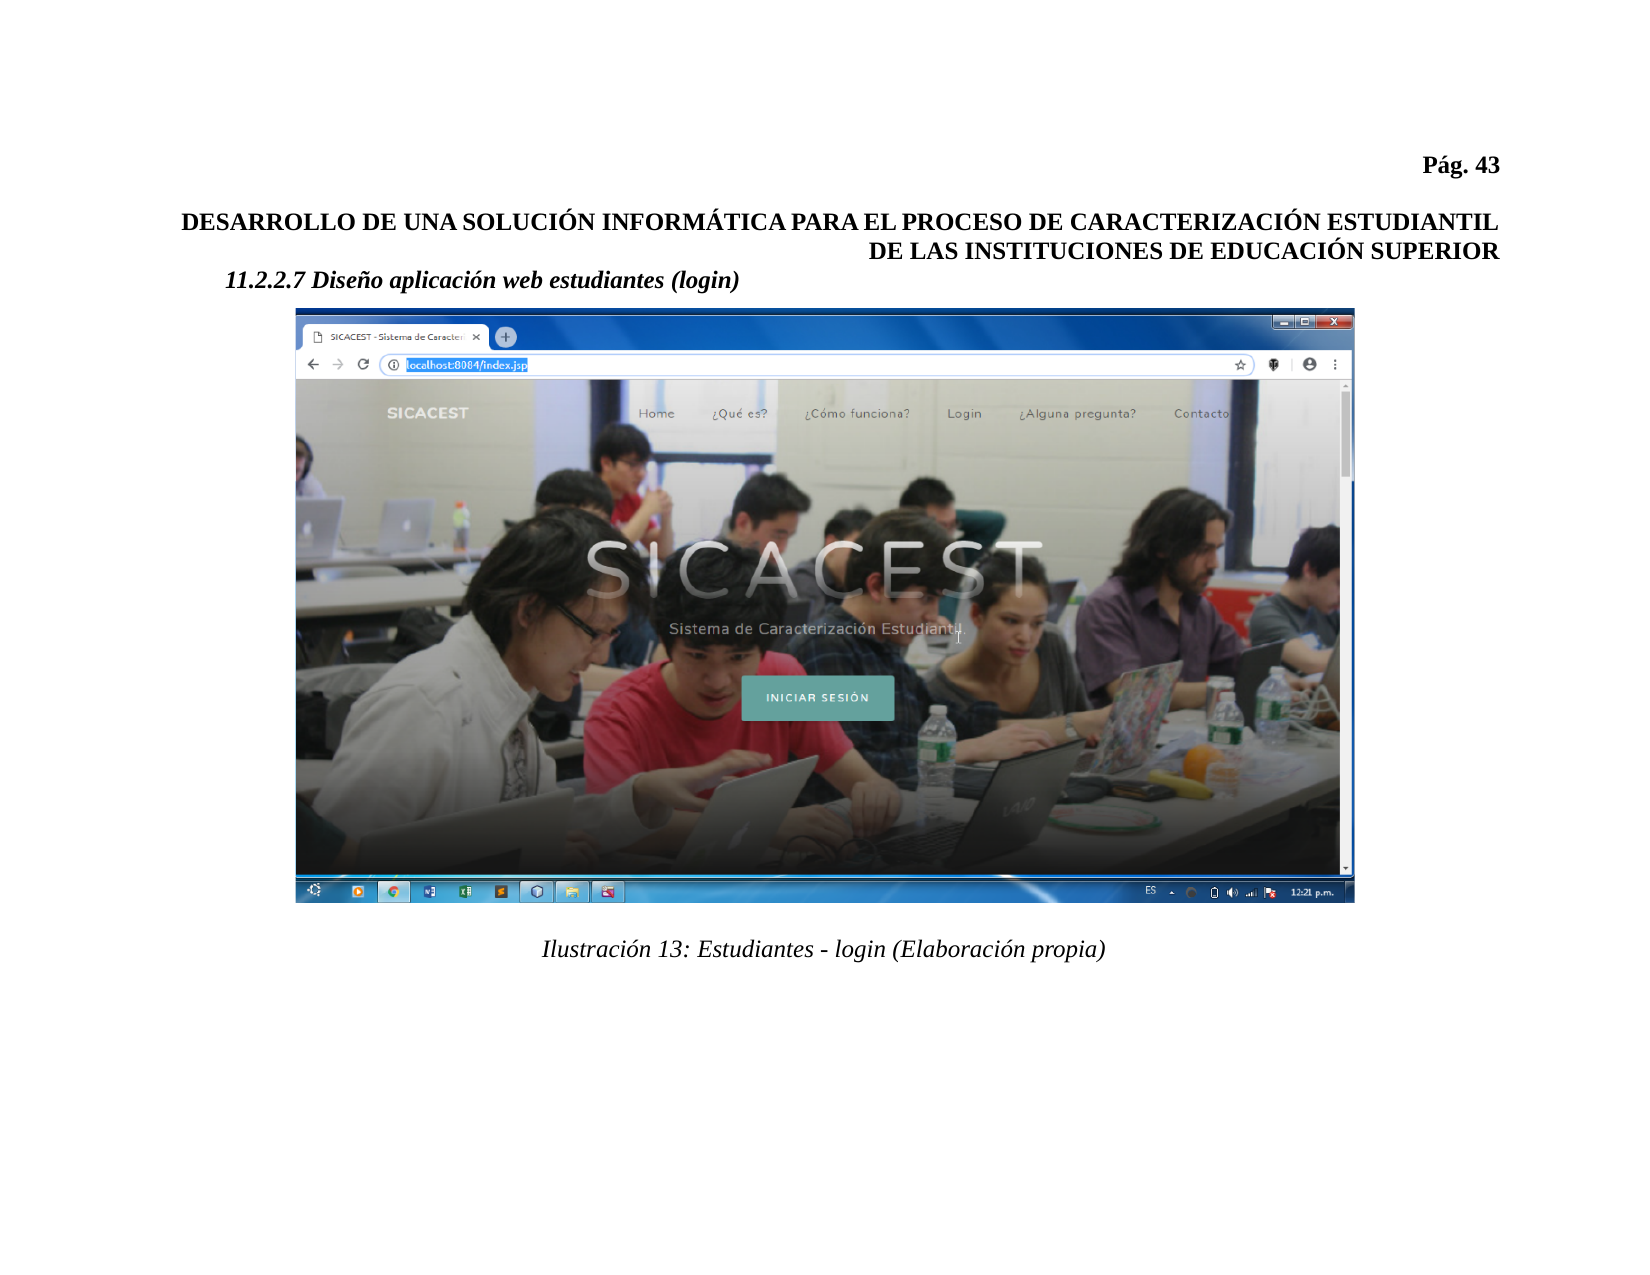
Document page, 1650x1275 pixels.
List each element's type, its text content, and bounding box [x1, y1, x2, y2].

subtitle 11.2.2.7 Diseño aplicación web estudiantes (login) [150, 265, 1500, 294]
text Ilustración 13: Estudiantes - login (Elaboración propia) [150, 934, 1500, 963]
picture [295, 308, 1355, 903]
